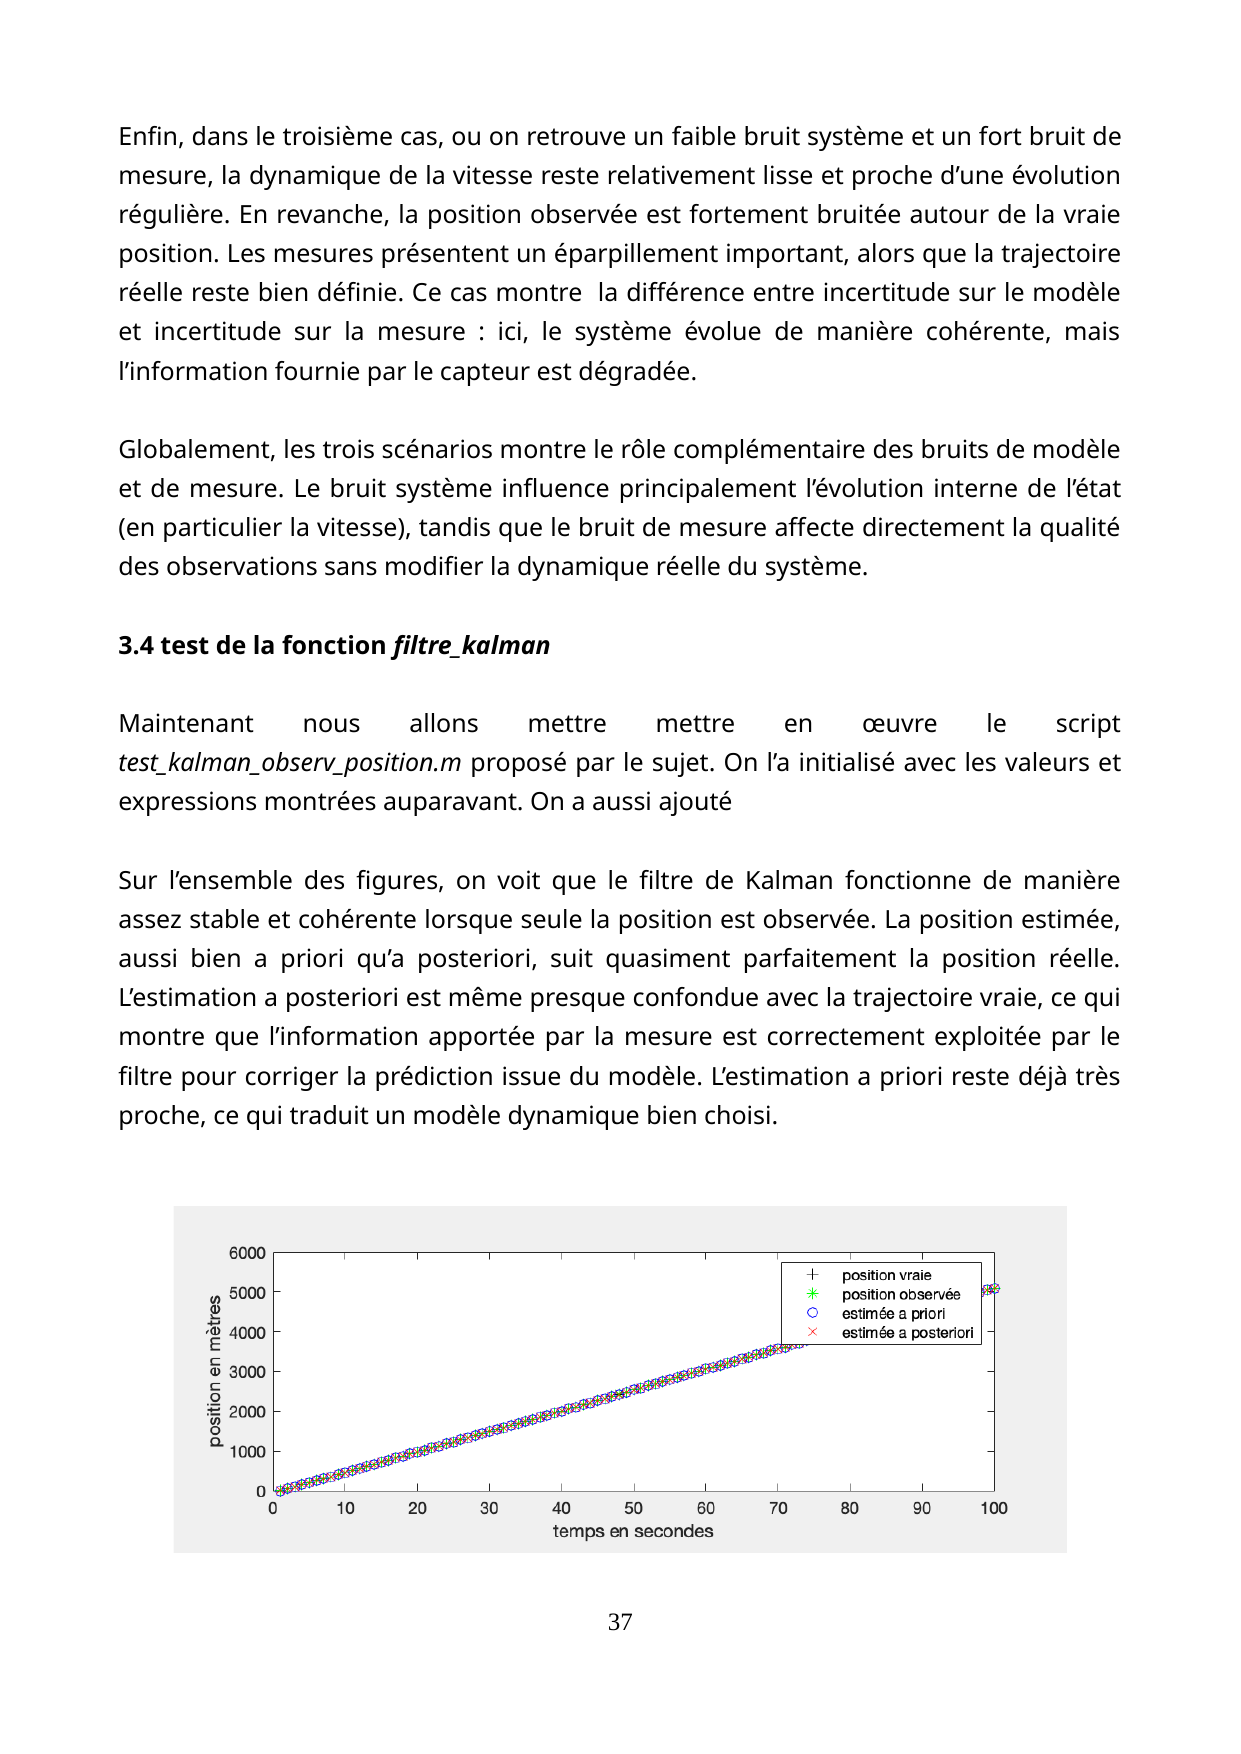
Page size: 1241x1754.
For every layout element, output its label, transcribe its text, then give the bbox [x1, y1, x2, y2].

text 3.4 test de la fonction filtre_kalman [118, 627, 1122, 661]
text Sur l’ensemble des figures, on voit que le filtre de Kalman fonctionne de manière assez stable et cohérente lorsque seule la position est observée. La position estimée, aussi bien a priori qu’a posteriori, suit quasiment parfaitement la position réelle. L’estimation a posteriori est même presque confondue avec la trajectoire vraie, ce qui montre que l’information apportée par la mesure est correctement exploitée par le filtre pour corriger la prédiction issue du modèle. L’estimation a priori reste déjà très proche, ce qui traduit un modèle dynamique bien choisi. [118, 862, 1122, 1131]
text Maintenant nous allons mettre mettre en œuvre le script test_kalman_observ_position.m proposé par le sujet. On l’a initialisé avec les valeurs et expressions montrées auparavant. On a aussi ajouté [118, 706, 1122, 818]
picture [173, 1206, 1067, 1553]
text Globalement, les trois scénarios montre le rôle complémentaire des bruits de modèle et de mesure. Le bruit système influence principalement l’évolution interne de l’état (en particulier la vitesse), tandis que le bruit de mesure affecte directement la qualité des observations sans modifier la dynamique réelle du système. [118, 431, 1122, 583]
text Enfin, dans le troisième cas, ou on retrouve un faible bruit système et un fort bruit de mesure, la dynamique de la vitesse reste relativement lisse et proche d’une évolution régulière. En revanche, la position observée est fortement bruitée autour de la vraie position. Les mesures présentent un éparpillement important, alors que la trajectoire réelle reste bien définie. Ce cas montre la différence entre incertitude sur le modèle et incertitude sur la mesure : ici, le système évolue de manière cohérente, mais l’information fournie par le capteur est dégradée. [118, 118, 1122, 387]
